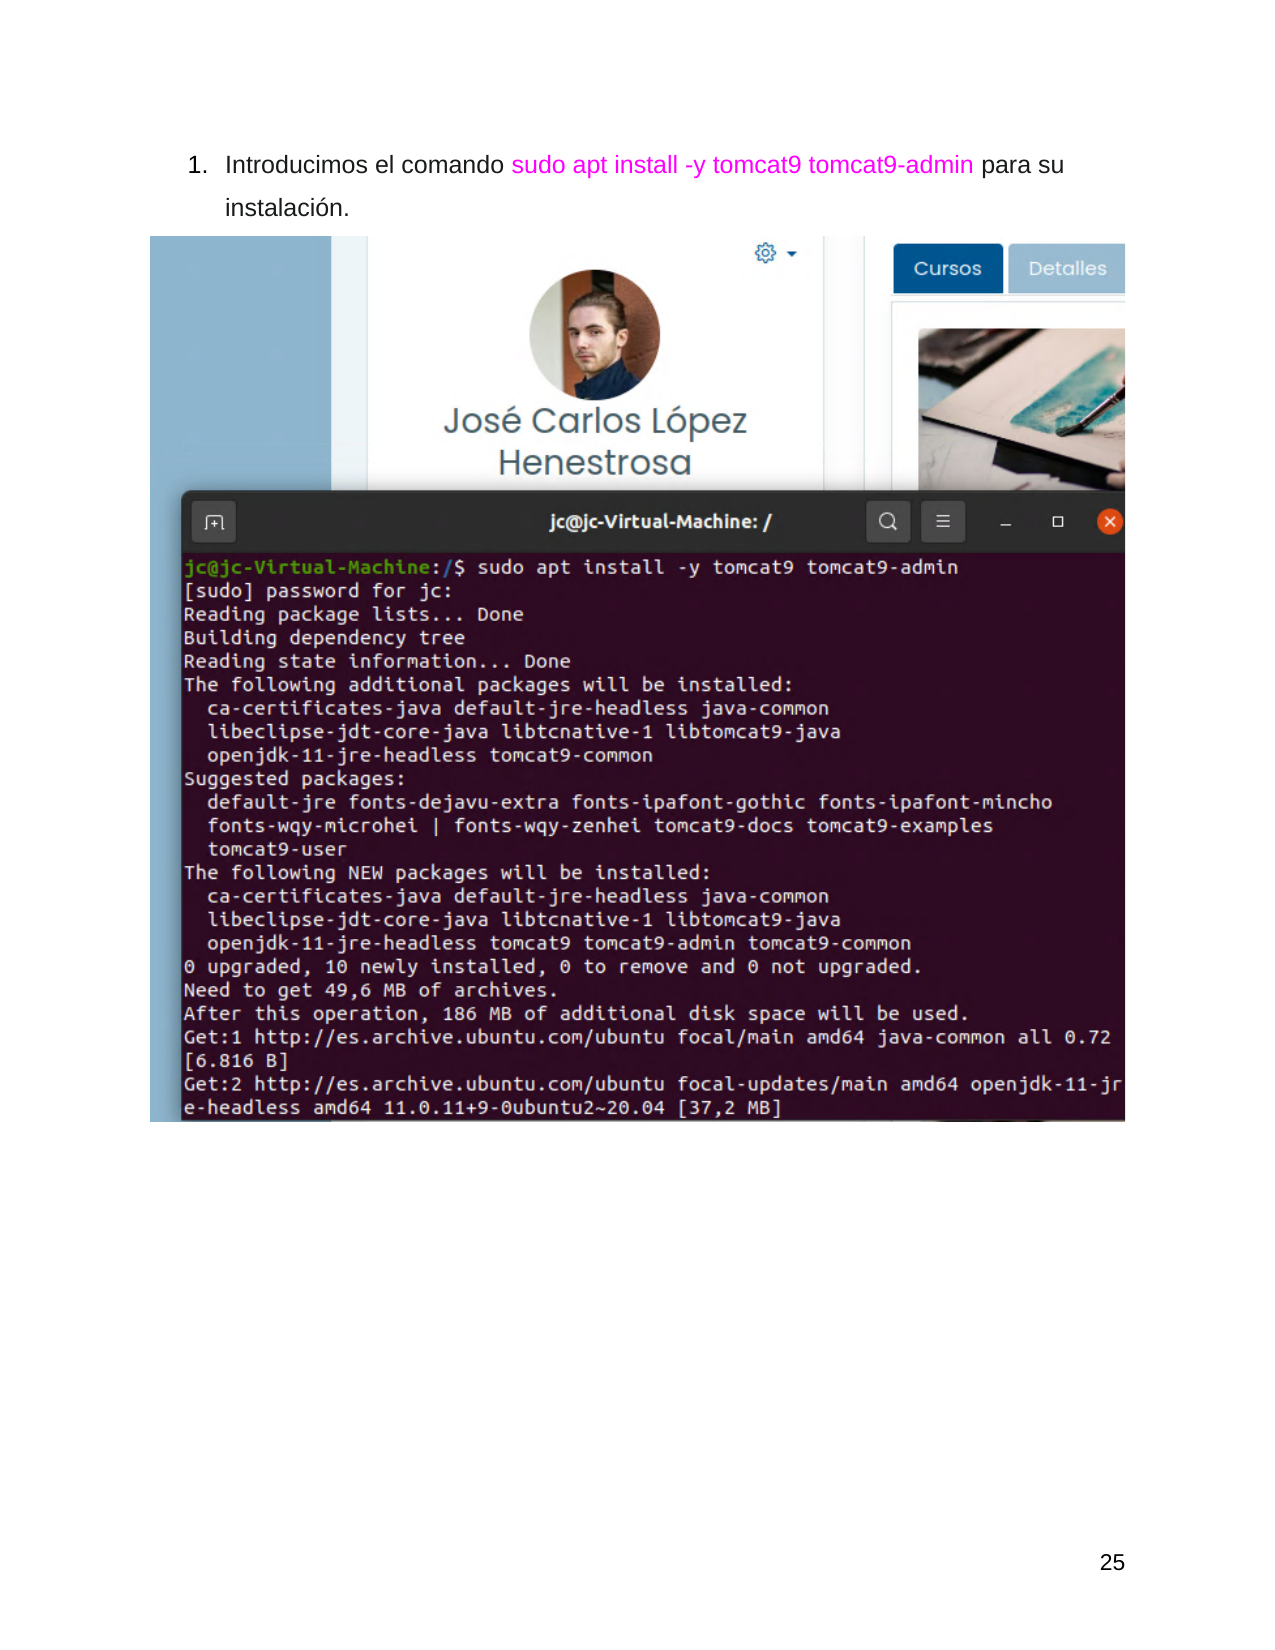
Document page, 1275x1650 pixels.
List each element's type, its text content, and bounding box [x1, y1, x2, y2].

list Introducimos el comando sudo apt install -y tomcat9 tomcat9-admin para su instalación. [187, 150, 1125, 222]
picture [150, 236, 1125, 1122]
